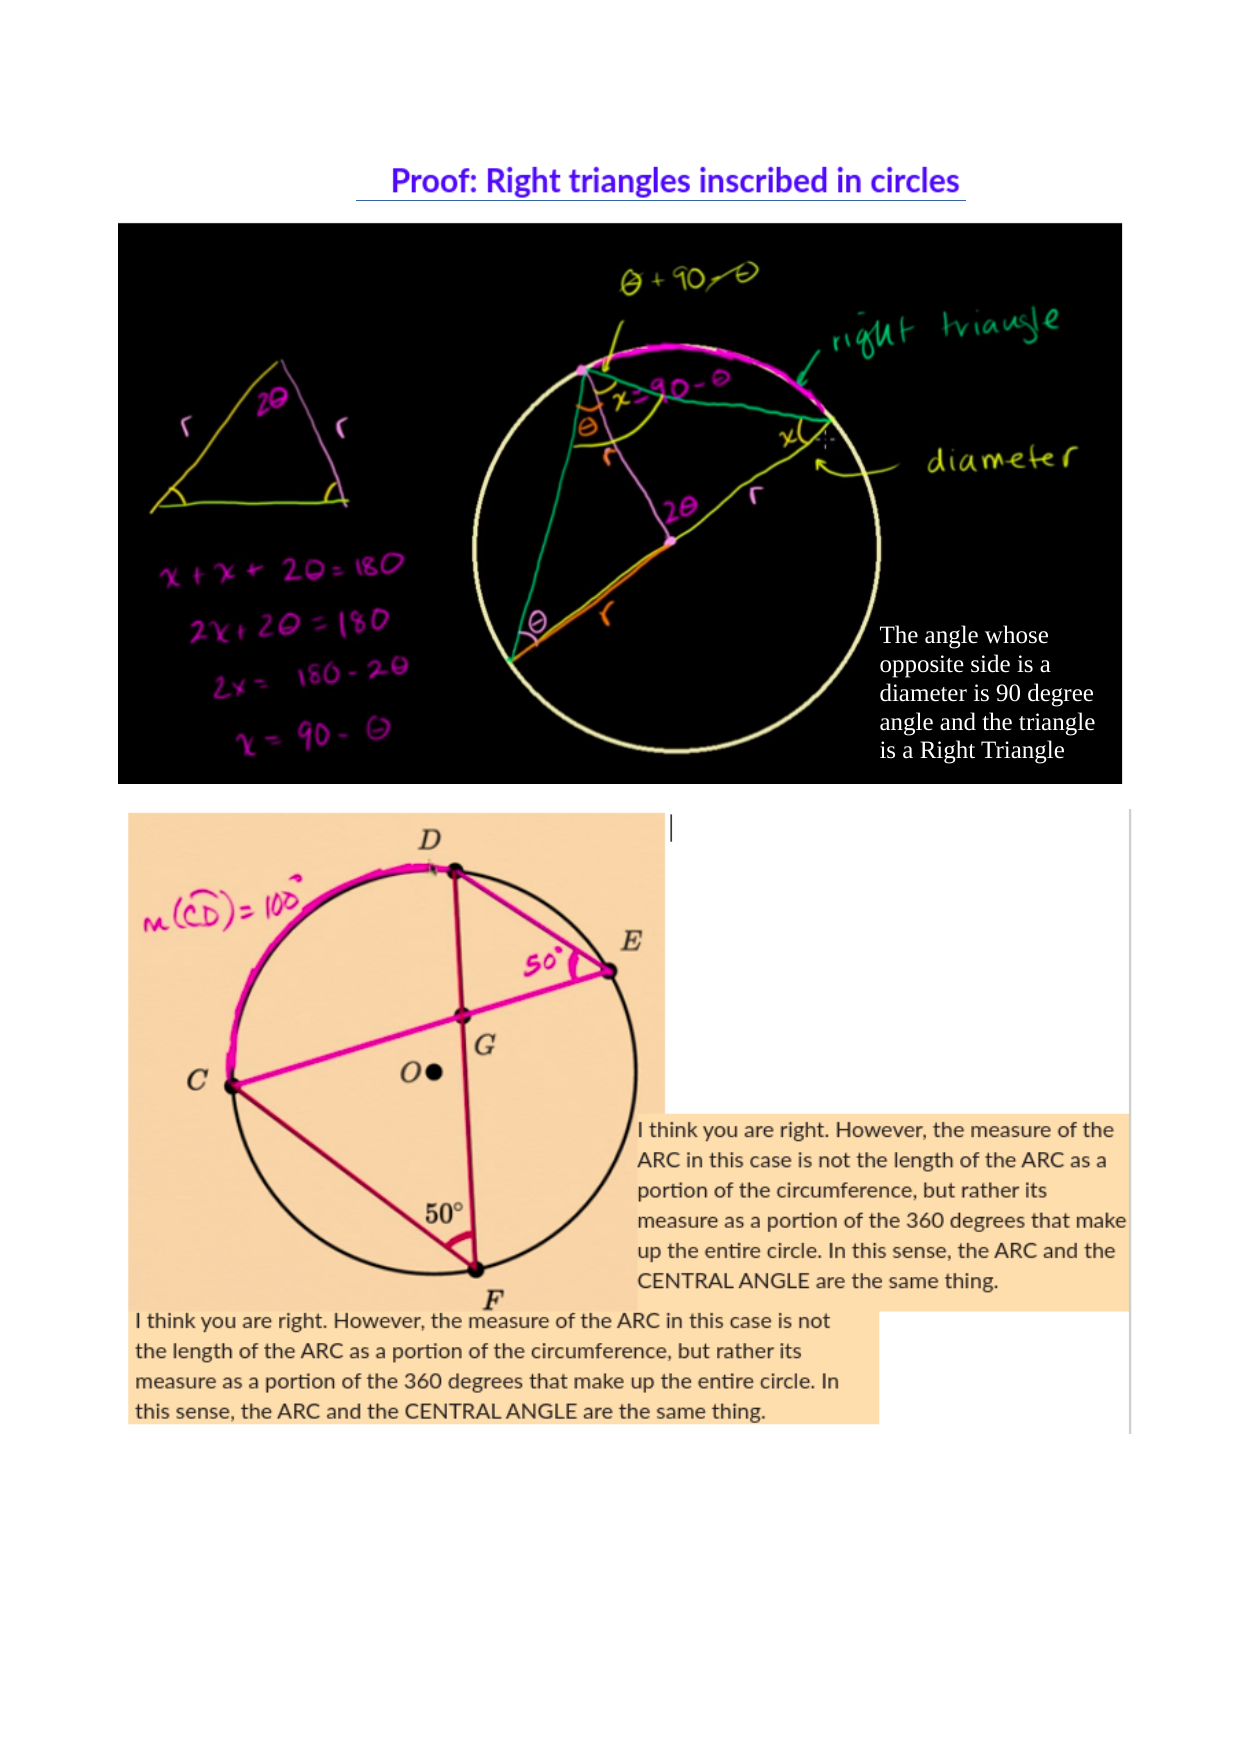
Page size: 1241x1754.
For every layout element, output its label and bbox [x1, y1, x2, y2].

picture [118, 151, 1123, 784]
picture [127, 809, 1132, 1434]
